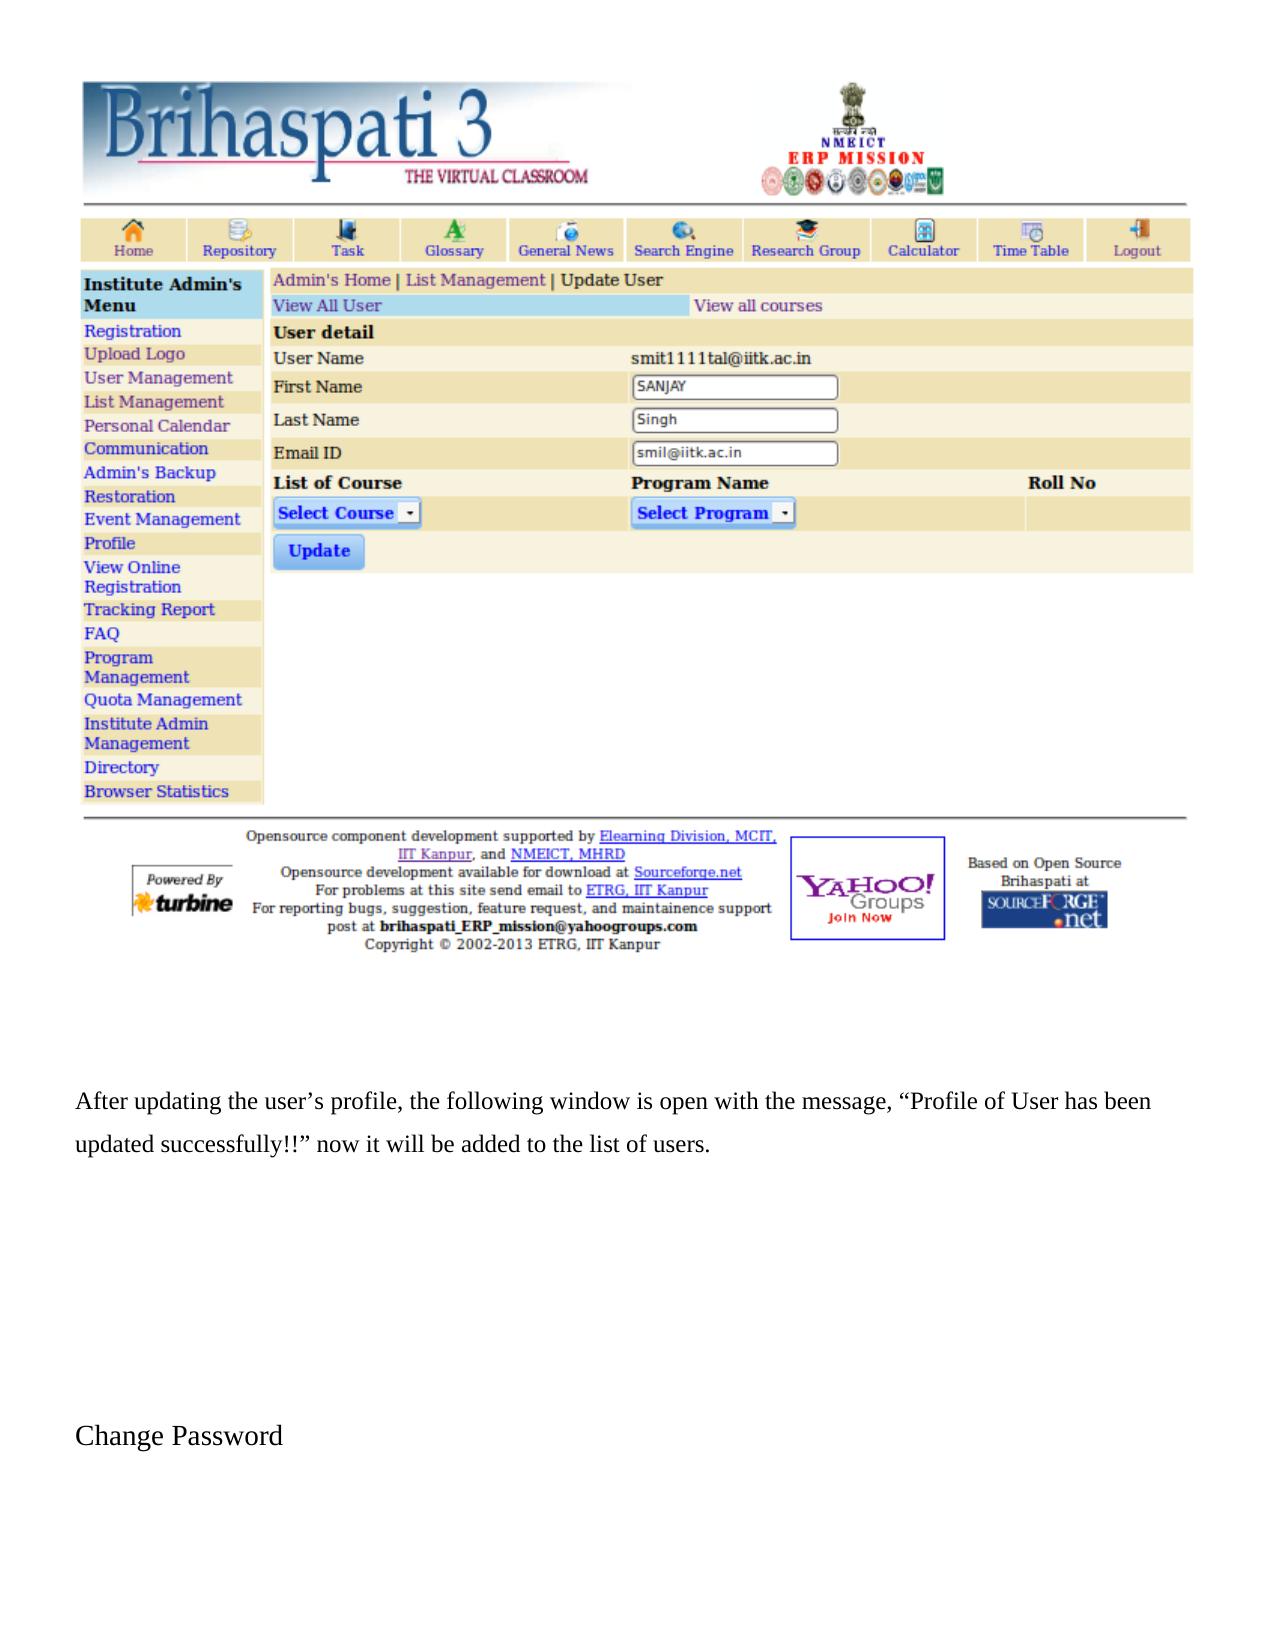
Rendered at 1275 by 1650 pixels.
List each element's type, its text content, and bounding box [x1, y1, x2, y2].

text Change Password [75, 1418, 1200, 1452]
text After updating the user’s profile, the following window is open with the message, “Profile of User has been updated successfully!!” now it will be added to the list of users. [75, 1086, 1200, 1158]
picture [75, 75, 1200, 972]
